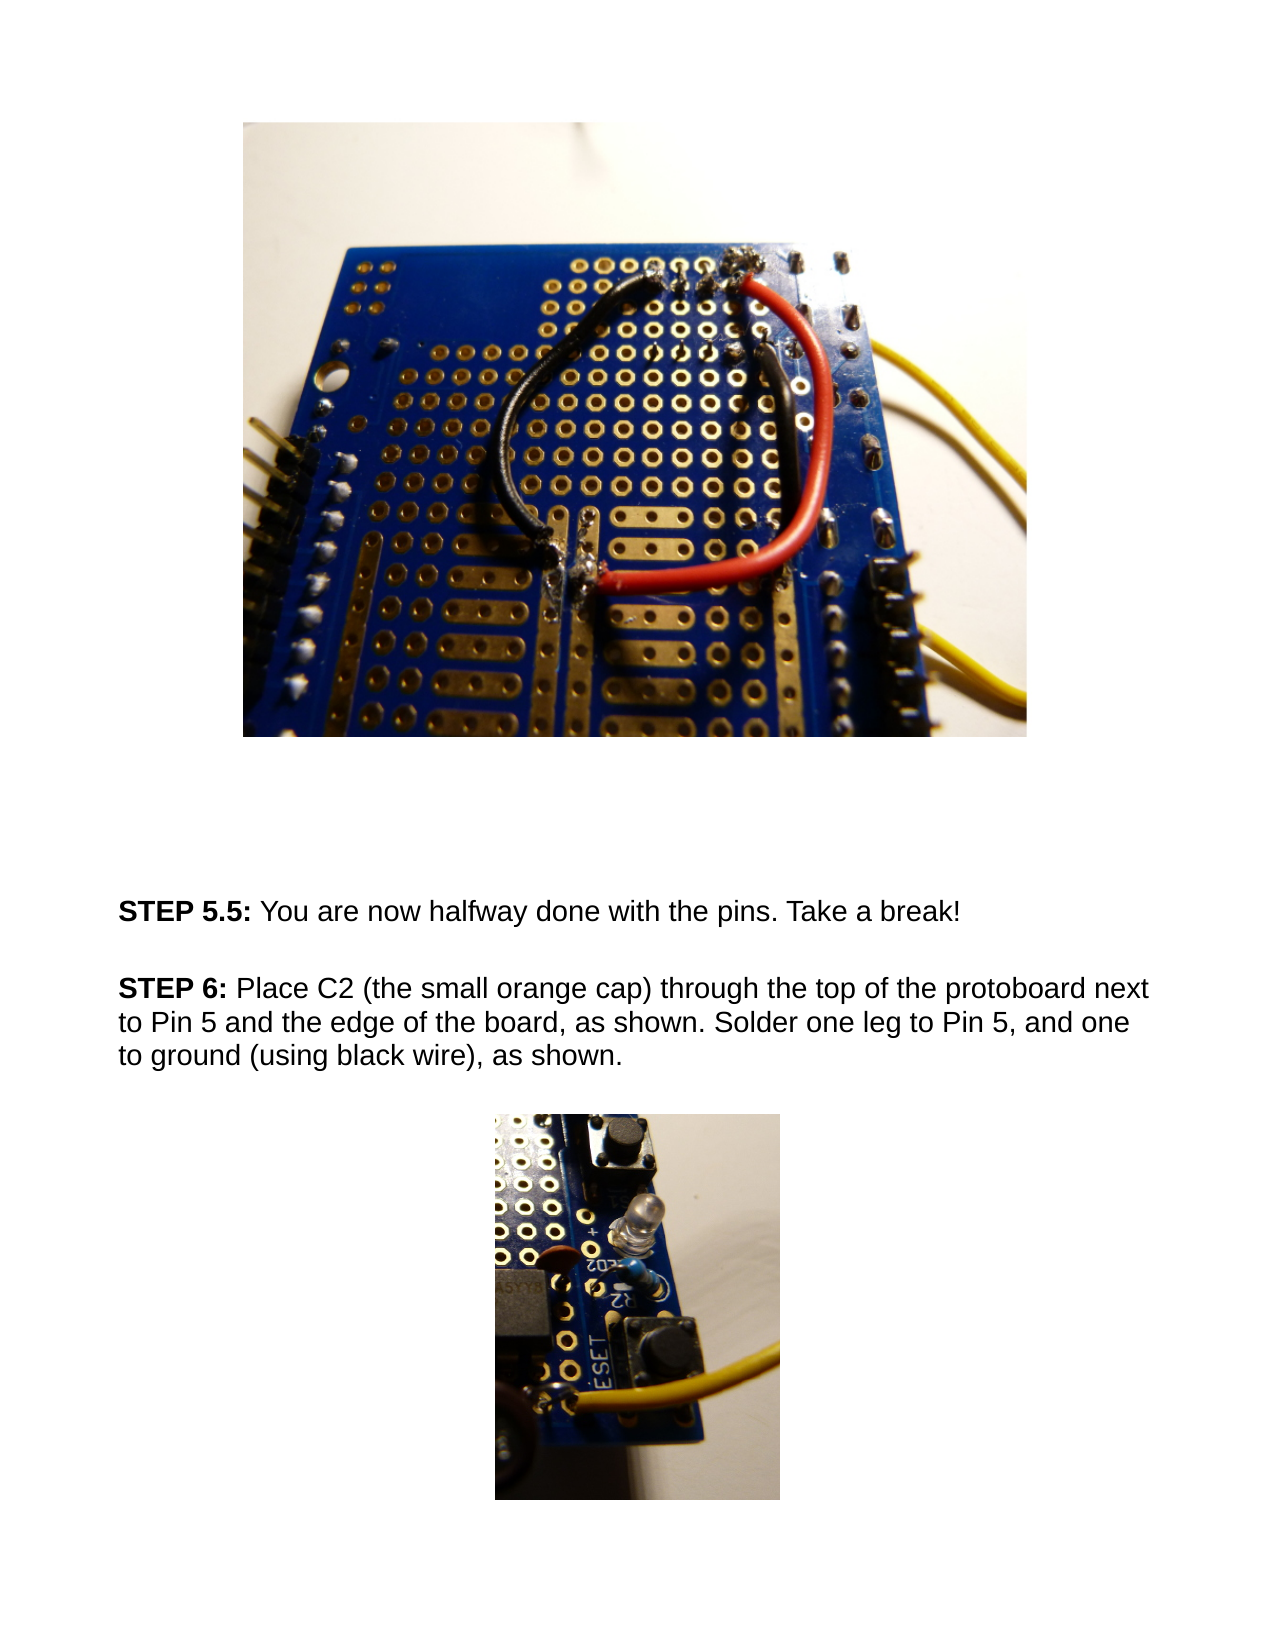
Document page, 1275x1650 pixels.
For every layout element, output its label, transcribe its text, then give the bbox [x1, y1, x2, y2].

text STEP 6: Place C2 (the small orange cap) through the top of the protoboard next to Pin 5 and the edge of the board, as shown. Solder one leg to Pin 5, and one to ground (using black wire), as shown. [118, 971, 1157, 1072]
picture [495, 1114, 780, 1500]
text STEP 5.5: You are now halfway done with the pins. Take a break! [118, 894, 1157, 928]
picture [243, 118, 1033, 737]
